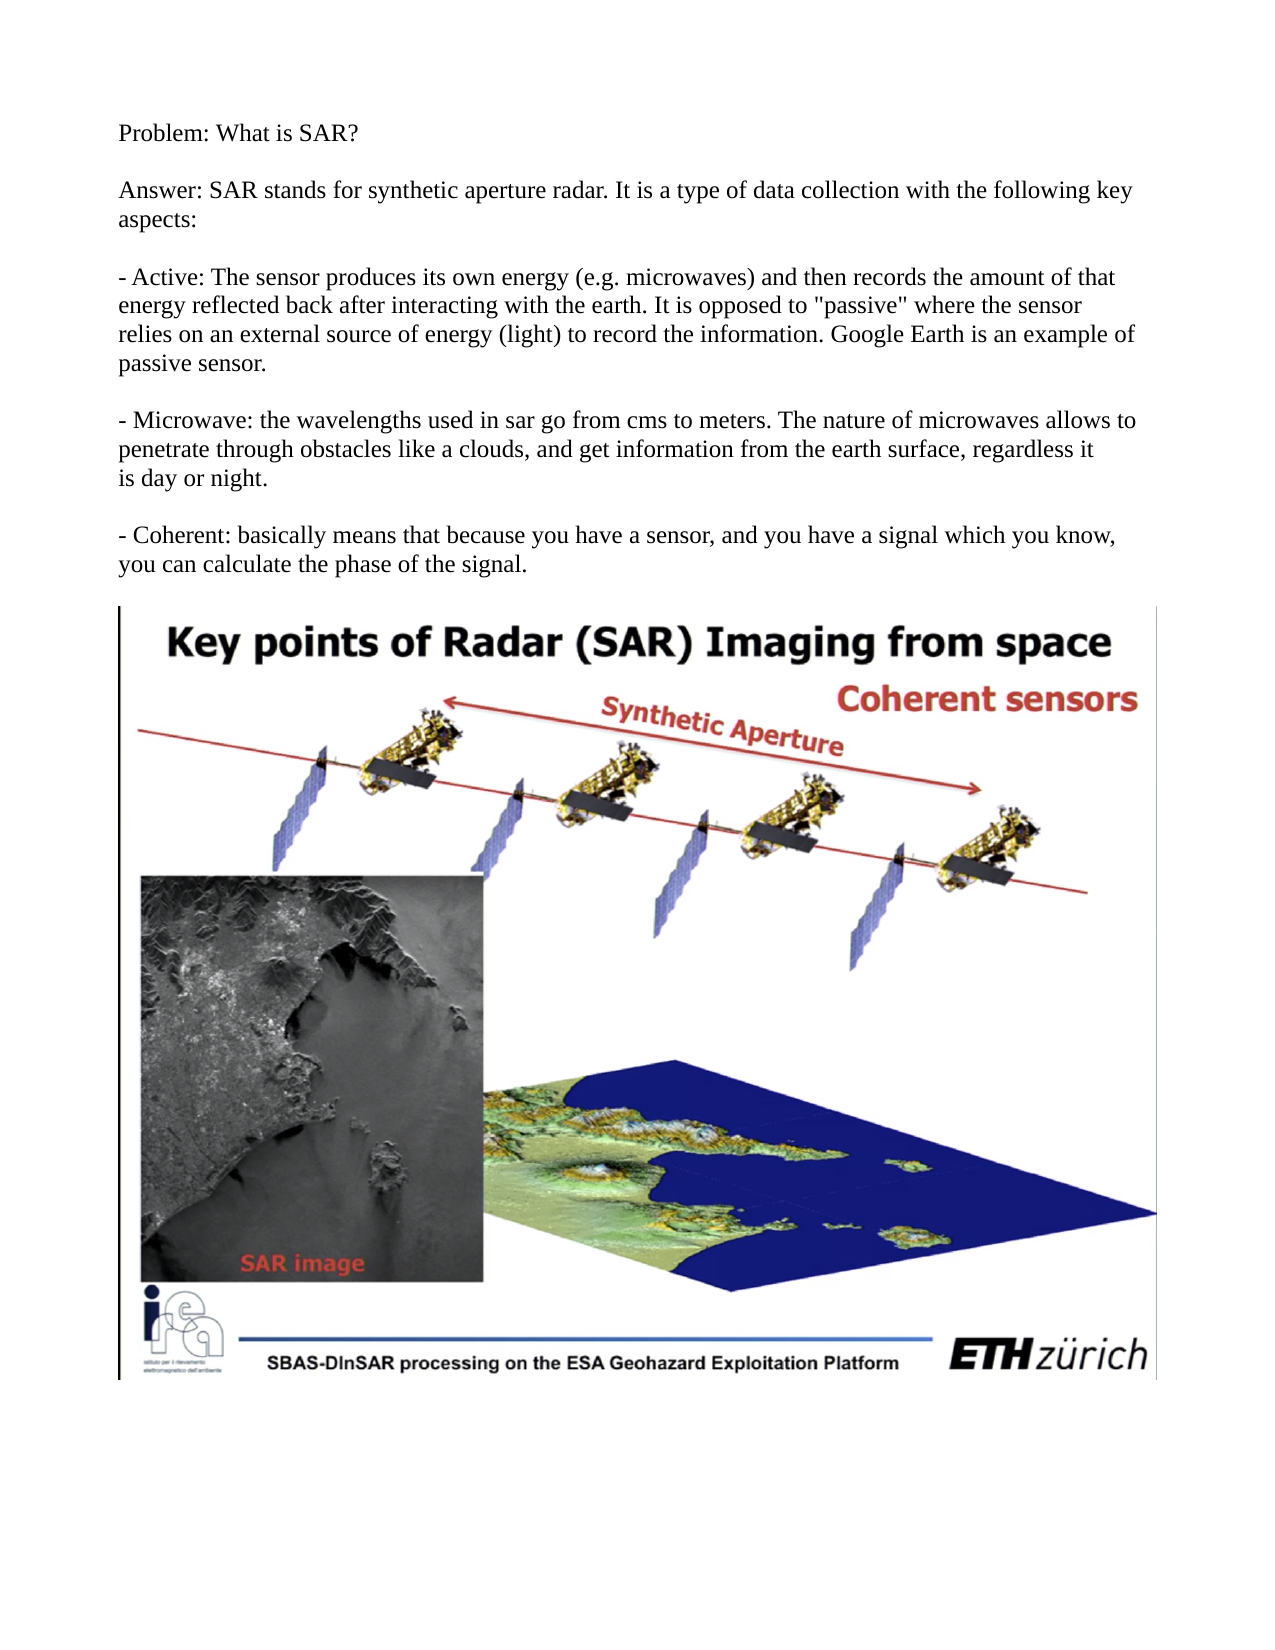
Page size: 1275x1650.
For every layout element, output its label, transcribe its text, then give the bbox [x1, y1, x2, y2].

text Problem: What is SAR? [118, 118, 1157, 147]
text Answer: SAR stands for synthetic aperture radar. It is a type of data collection with the following key aspects: [118, 176, 1157, 233]
text - Active: The sensor produces its own energy (e.g. microwaves) and then records the amount of that energy reflected back after interacting with the earth. It is opposed to "passive" where the sensor [118, 262, 1157, 319]
text is day or night. [118, 463, 1157, 492]
text - Coherent: basically means that because you have a sensor, and you have a signal which you know, you can calculate the phase of the signal. [118, 521, 1157, 578]
text - Microwave: the wavelengths used in sar go from cms to meters. The nature of microwaves allows to penetrate through obstacles like a clouds, and get information from the earth surface, regardless it [118, 406, 1157, 463]
picture [118, 606, 1157, 1380]
text relies on an external source of energy (light) to record the information. Google Earth is an example of passive sensor. [118, 319, 1157, 377]
